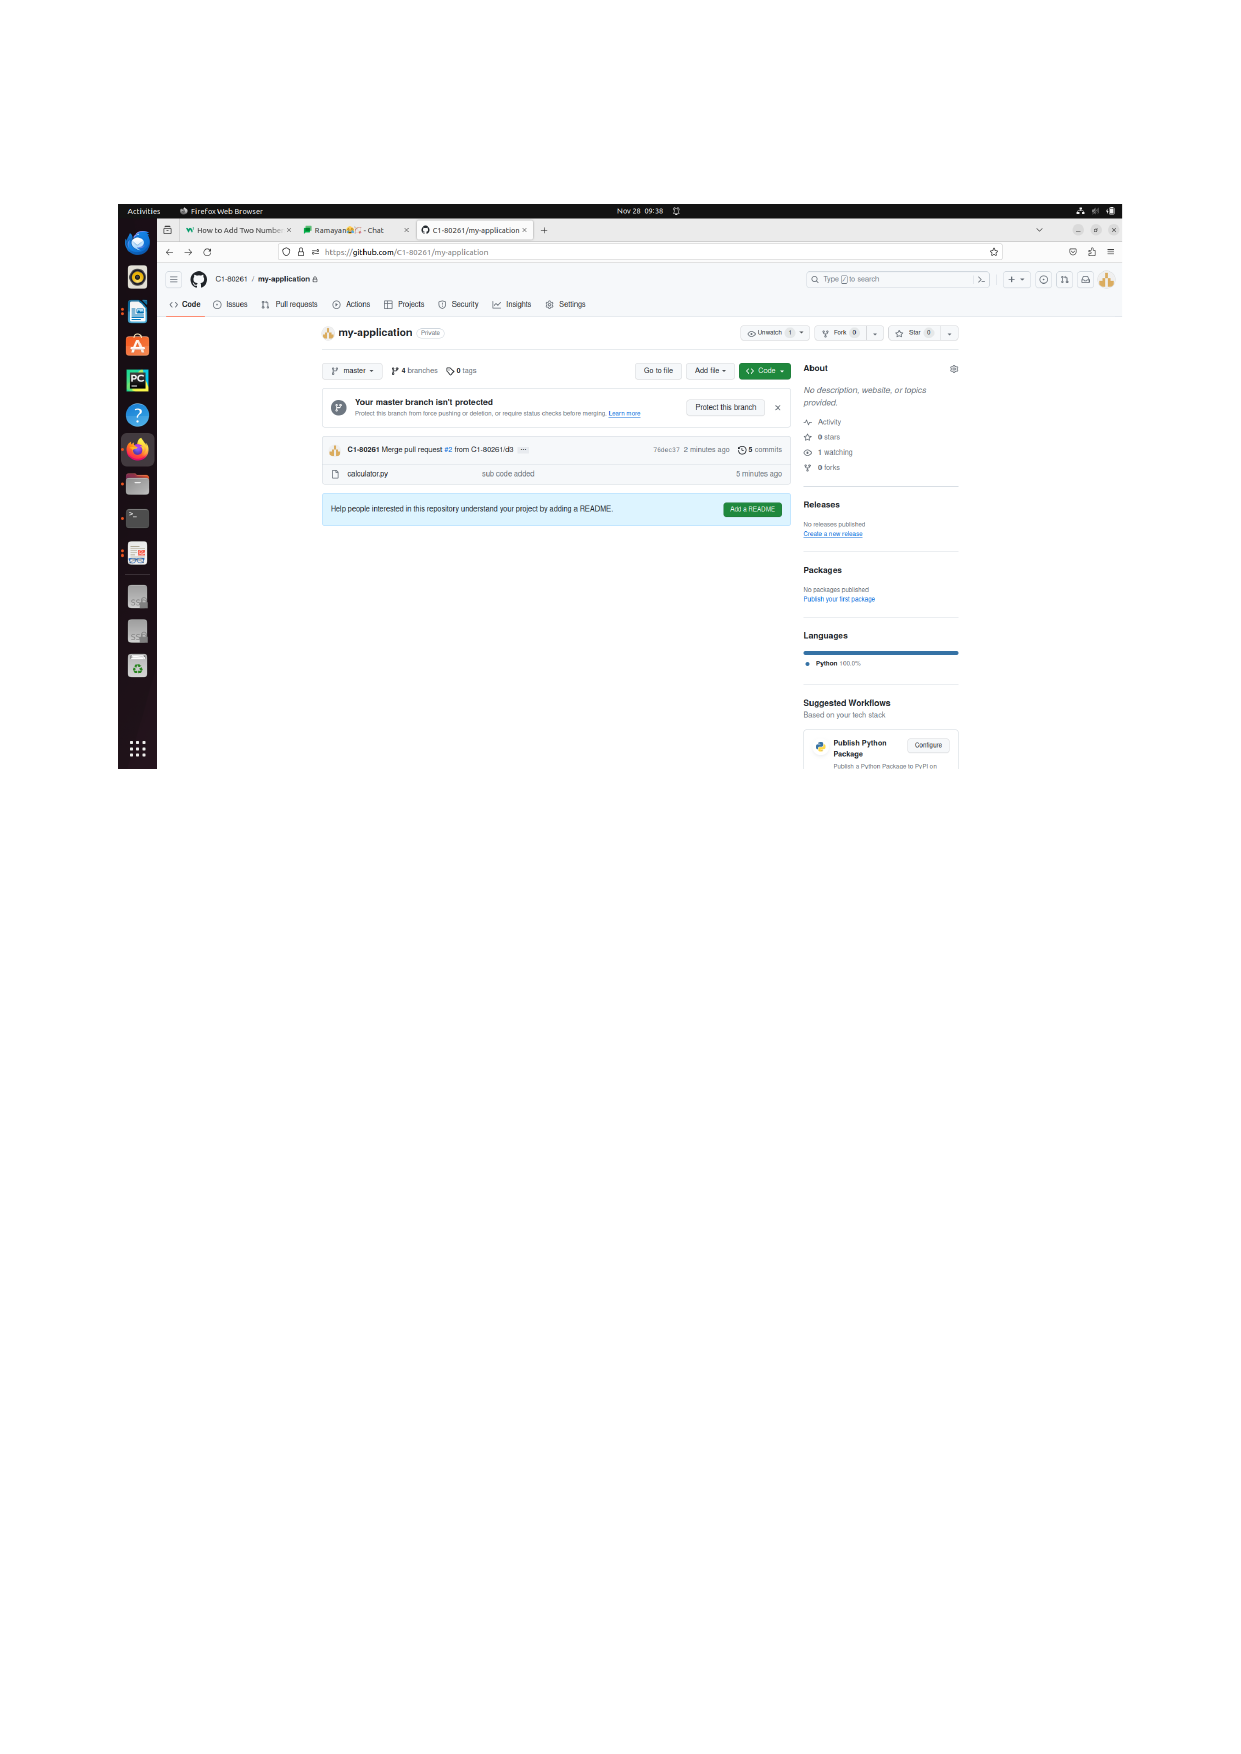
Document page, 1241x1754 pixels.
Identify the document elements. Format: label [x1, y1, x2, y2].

picture [118, 204, 1123, 769]
